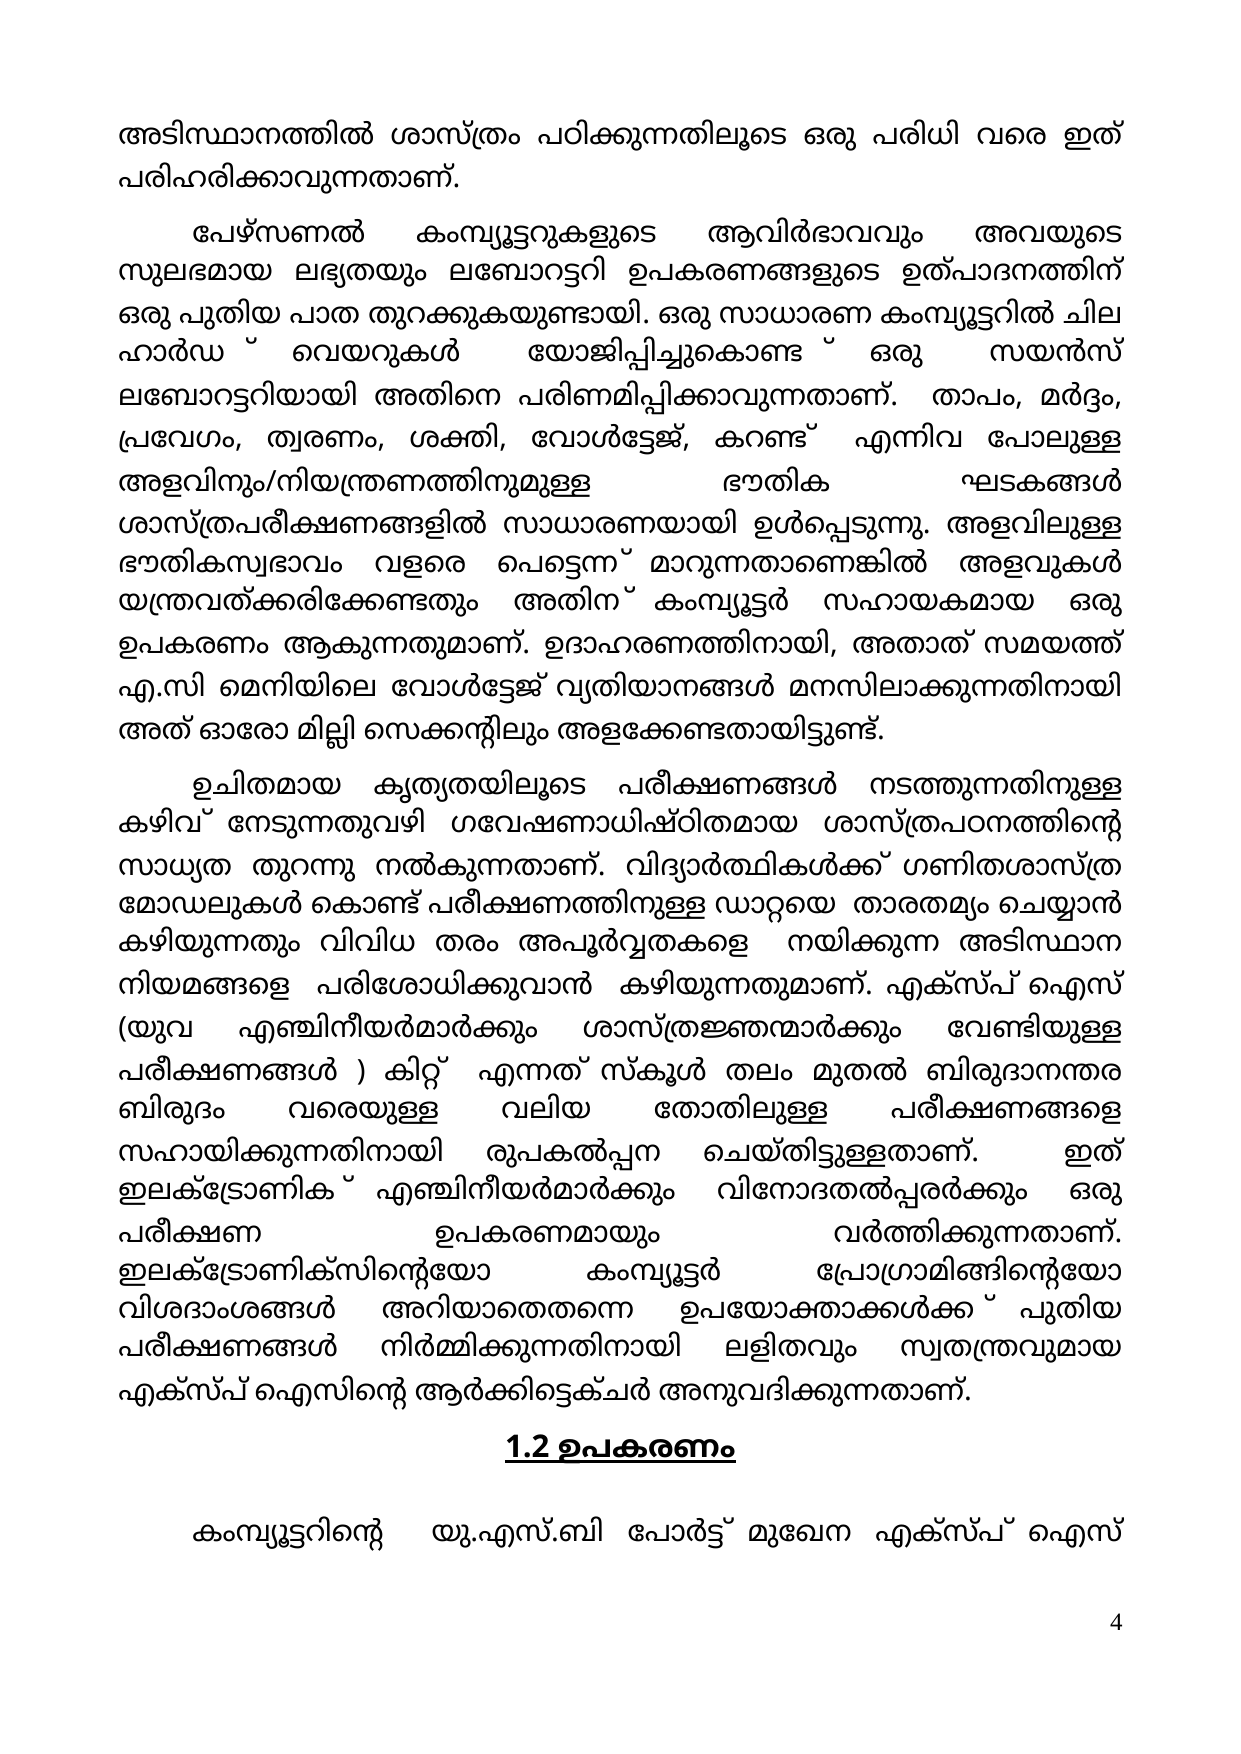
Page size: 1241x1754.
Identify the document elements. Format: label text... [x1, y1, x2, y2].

text അടിസ്ഥാനത്തില്‍ ശാസ്ത്രം പഠിക്കുന്നതിലൂടെ ഒരു പരിധി വരെ ഇത് പരിഹരിക്കാവുന്നതാണ്. [118, 118, 1122, 199]
text 1.2 ഉപകരണം [118, 1424, 1122, 1470]
text പേഴ്സണല്‍ കംമ്പ്യൂട്ടറുകളുടെ ആവിര്‍ഭാവവും അവയുടെ സുലഭമായ ലഭ്യതയും ലബോറട്ടറി ഉപകരണങ്ങളുടെ ഉത്പാദനത്തിന് ഒരു പുതിയ പാത തുറക്കുകയുണ്ടായി. ഒരു സാധാരണ കംമ്പ്യൂട്ടറില്‍ ചില ഹാര്‍ഡ് വെയറുകള്‍ യോജിപ്പിച്ചുകൊണ്ട് ഒരു സയന്‍സ് ലബോറട്ടറിയായി അതിനെ പരിണമിപ്പിക്കാവുന്നതാണ്. താപം, മര്‍ദ്ദം, പ്രവേഗം, ത്വരണം, ശക്തി, വോള്‍ട്ടേജ്, കറണ്ട് എന്നിവ പോലുള്ള അളവിനും/നിയന്ത്രണത്തിനുമുള്ള ഭൗതിക ഘടകങ്ങള്‍ ശാസ്ത്രപരീക്ഷണങ്ങളില്‍ സാധാരണയായി ഉള്‍പ്പെടുന്നു. അളവിലുള്ള ഭൗതികസ്വഭാവം വളരെ പെട്ടെന്ന് മാറുന്നതാണെങ്കില്‍ അളവുകള്‍ യന്ത്രവത്ക്കരിക്കേണ്ടതും അതിന് കംമ്പ്യൂട്ടര്‍ സഹായകമായ ഒരു ഉപകരണം ആകുന്നതുമാണ്. ഉദാഹരണത്തിനായി, അതാത് സമയത്ത് എ.സി മെനിയിലെ വോള്‍ട്ടേജ് വ്യതിയാനങ്ങള്‍ മനസിലാക്കുന്നതിനായി അത് ഓരോ മില്ലി സെക്കന്റിലും അളക്കേണ്ടതായിട്ടുണ്ട്. [118, 212, 1122, 751]
text കംമ്പ്യൂട്ടറിന്റെ യു.എസ്.ബി പോര്‍ട്ട് മുഖേന എക്സ്പ് ഐസ് [118, 1510, 1122, 1553]
text ഉചിതമായ കൃത്യതയിലൂടെ പരീക്ഷണങ്ങള്‍ നടത്തുന്നതിനുള്ള കഴിവ് നേടുന്നതുവഴി ഗവേഷണാധിഷ്ഠിതമായ ശാസ്ത്രപഠനത്തിന്റെ സാധ്യത തുറന്നു നല്‍കുന്നതാണ്. വിദ്യാര്‍ത്ഥികള്‍ക്ക് ഗണിതശാസ്ത്ര മോഡലുകള്‍ കൊണ്ട് പരീക്ഷണത്തിനുള്ള ഡാറ്റയെ താരതമ്യം ചെയ്യാന്‍ കഴിയുന്നതും വിവിധ തരം അപൂര്‍വ്വതകളെ നയിക്കുന്ന അടിസ്ഥാന നിയമങ്ങളെ പരിശോധിക്കുവാന്‍ കഴിയുന്നതുമാണ്. എക്സ്പ് ഐസ് (യുവ എഞ്ചിനീയര്‍മാര്‍ക്കും ശാസ്ത്രജ്ഞന്മാര്‍ക്കും വേണ്ടിയുള്ള പരീക്ഷണങ്ങള്‍ ) കിറ്റ് എന്നത് സ്കൂള്‍ തലം മുതല്‍ ബിരുദാനന്തര ബിരുദം വരെയുള്ള വലിയ തോതിലുള്ള പരീക്ഷണങ്ങളെ സഹായിക്കുന്നതിനായി രുപകല്‍പ്പന ചെയ്തിട്ടുള്ളതാണ്. ഇത് ഇലക്ട്രോണിക് എഞ്ചിനീയര്‍മാര്‍ക്കും വിനോദതല്‍പ്പരര്‍ക്കും ഒരു പരീക്ഷണ ഉപകരണമായും വര്‍ത്തിക്കുന്നതാണ്. ഇലക്ട്രോണിക്സിന്റെയോ കംമ്പ്യൂട്ടര്‍ പ്രോഗ്രാമിങ്ങിന്റെയോ വിശദാംശങ്ങള്‍ അറിയാതെതന്നെ ഉപയോക്താക്കള്‍ക്ക് പുതിയ പരീക്ഷണങ്ങള്‍ നിര്‍മ്മിക്കുന്നതിനായി ലളിതവും സ്വതന്ത്രവുമായ എക്സ്പ് ഐസിന്റെ ആര്‍ക്കിട്ടെക്ചര്‍ അനുവദിക്കുന്നതാണ്. [118, 763, 1122, 1412]
